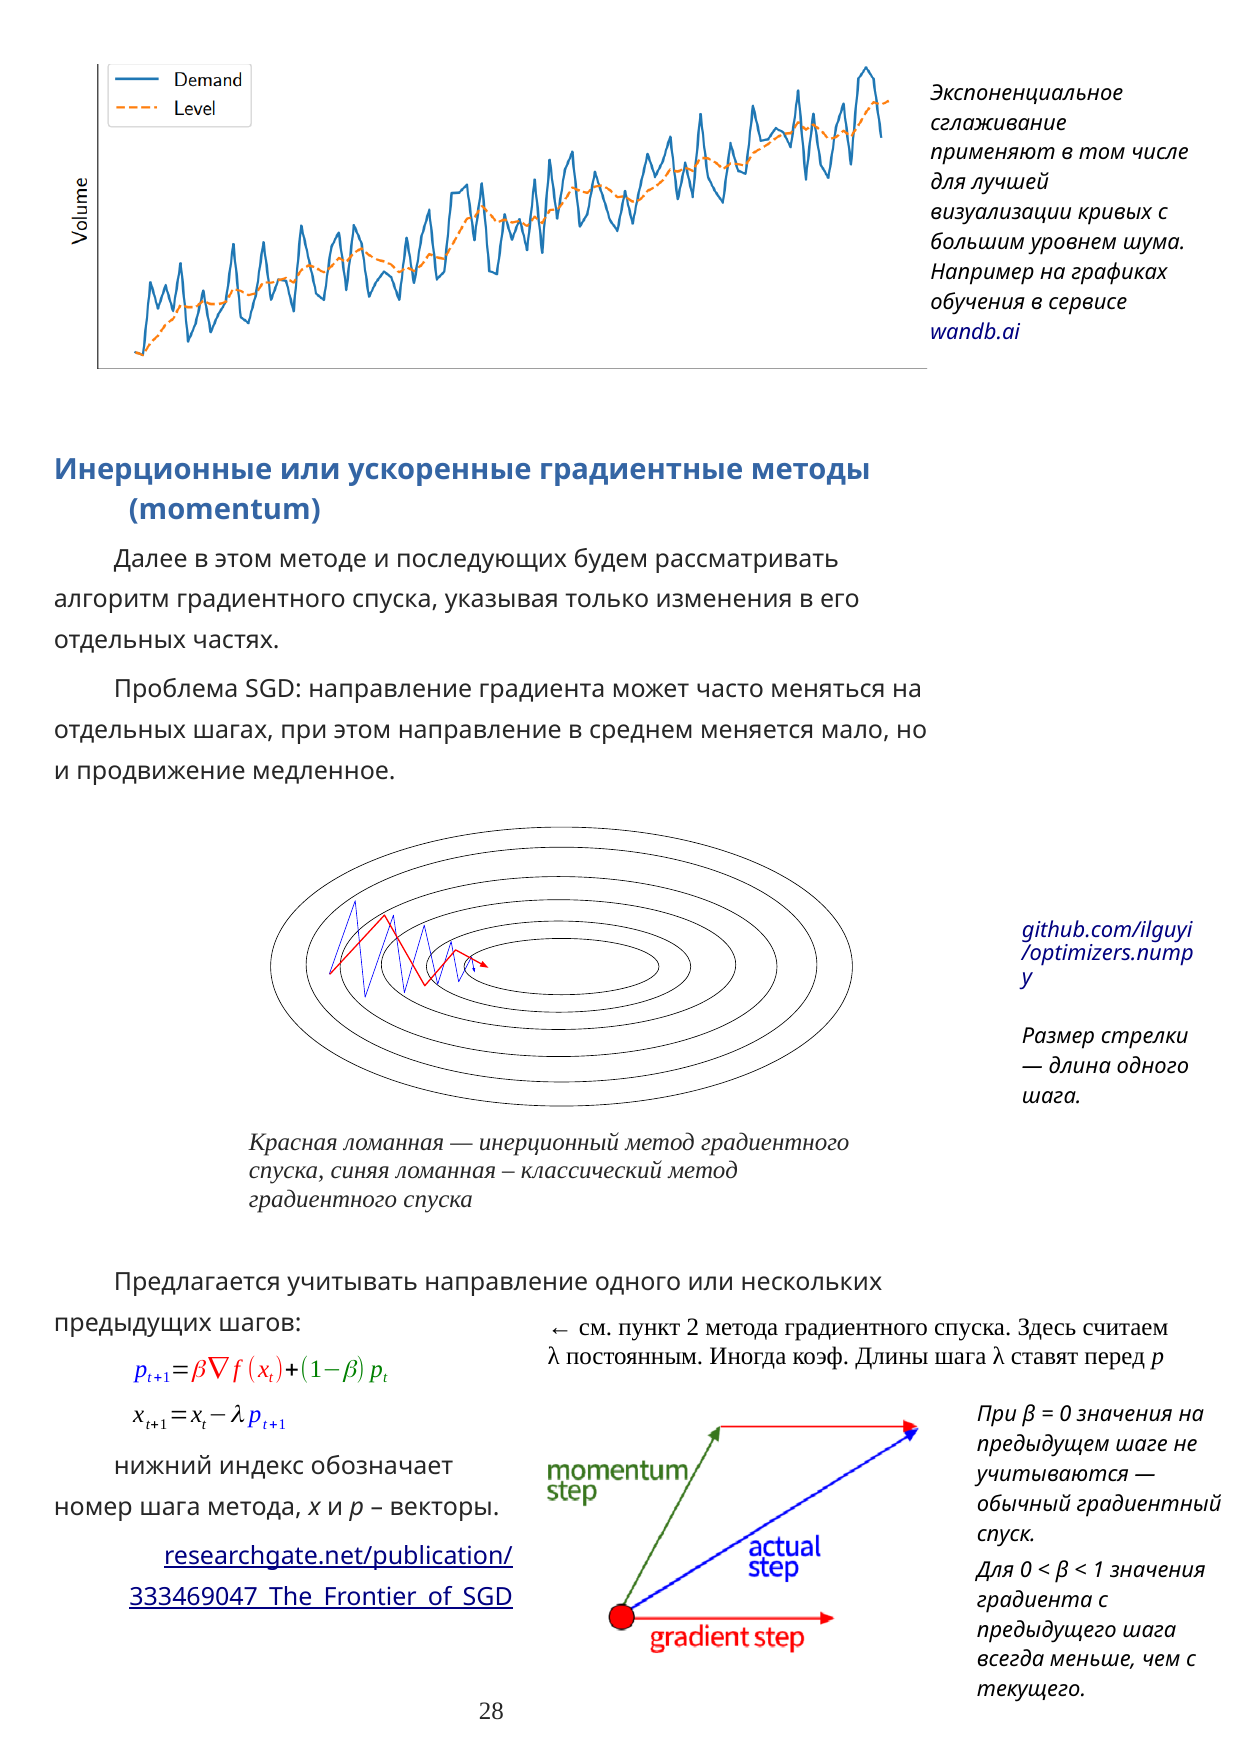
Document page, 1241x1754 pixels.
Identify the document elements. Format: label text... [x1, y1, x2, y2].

text Предлагается учитывать направление одного или нескольких предыдущих шагов: [53, 790, 928, 1339]
text researchgate.net/publication/333469047_The_Frontier_of_SGD [53, 1538, 560, 1612]
text Красная ломанная — инерционный метод градиентного спуска, синяя ломанная – классический метод градиентного спуска [248, 802, 869, 1213]
text нижний индекс обозначает номер шага метода, x и p – векторы. [53, 1448, 560, 1522]
picture [560, 1417, 926, 1659]
text Проблема SGD: направление градиента может часто меняться на отдельных шагах, при этом направление в среднем меняется мало, но и продвижение медленное. [53, 671, 928, 787]
subtitle Инерционные или ускоренные градиентные методы (momentum) [53, 448, 928, 528]
text Далее в этом методе и последующих будем рассматривать алгоритм градиентного спуска, указывая только изменения в его отдельных частях. [53, 540, 928, 656]
picture [62, 64, 938, 369]
